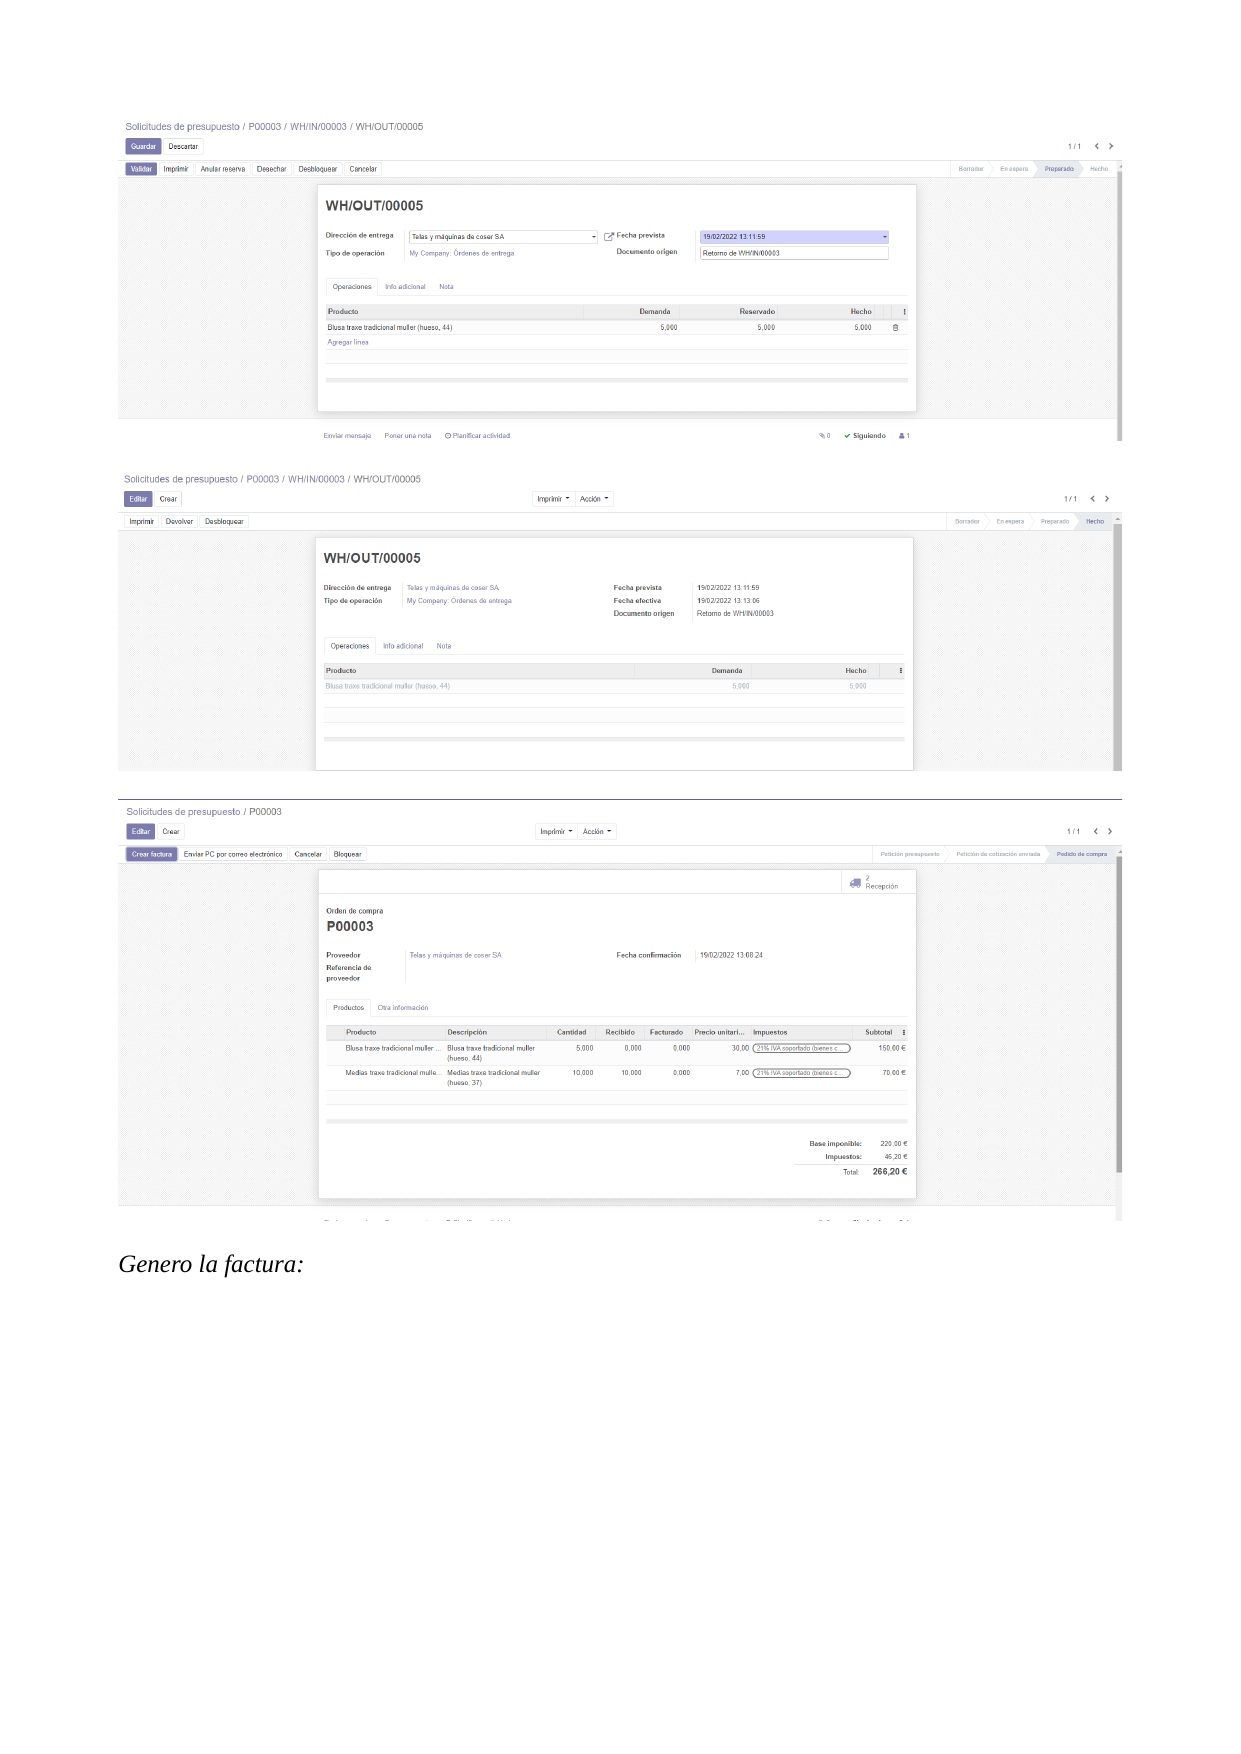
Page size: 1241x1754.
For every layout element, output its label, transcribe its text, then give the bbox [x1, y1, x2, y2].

picture [118, 118, 1123, 441]
picture [118, 469, 1123, 771]
picture [118, 799, 1123, 1221]
text Genero la factura: [118, 1249, 1122, 1307]
